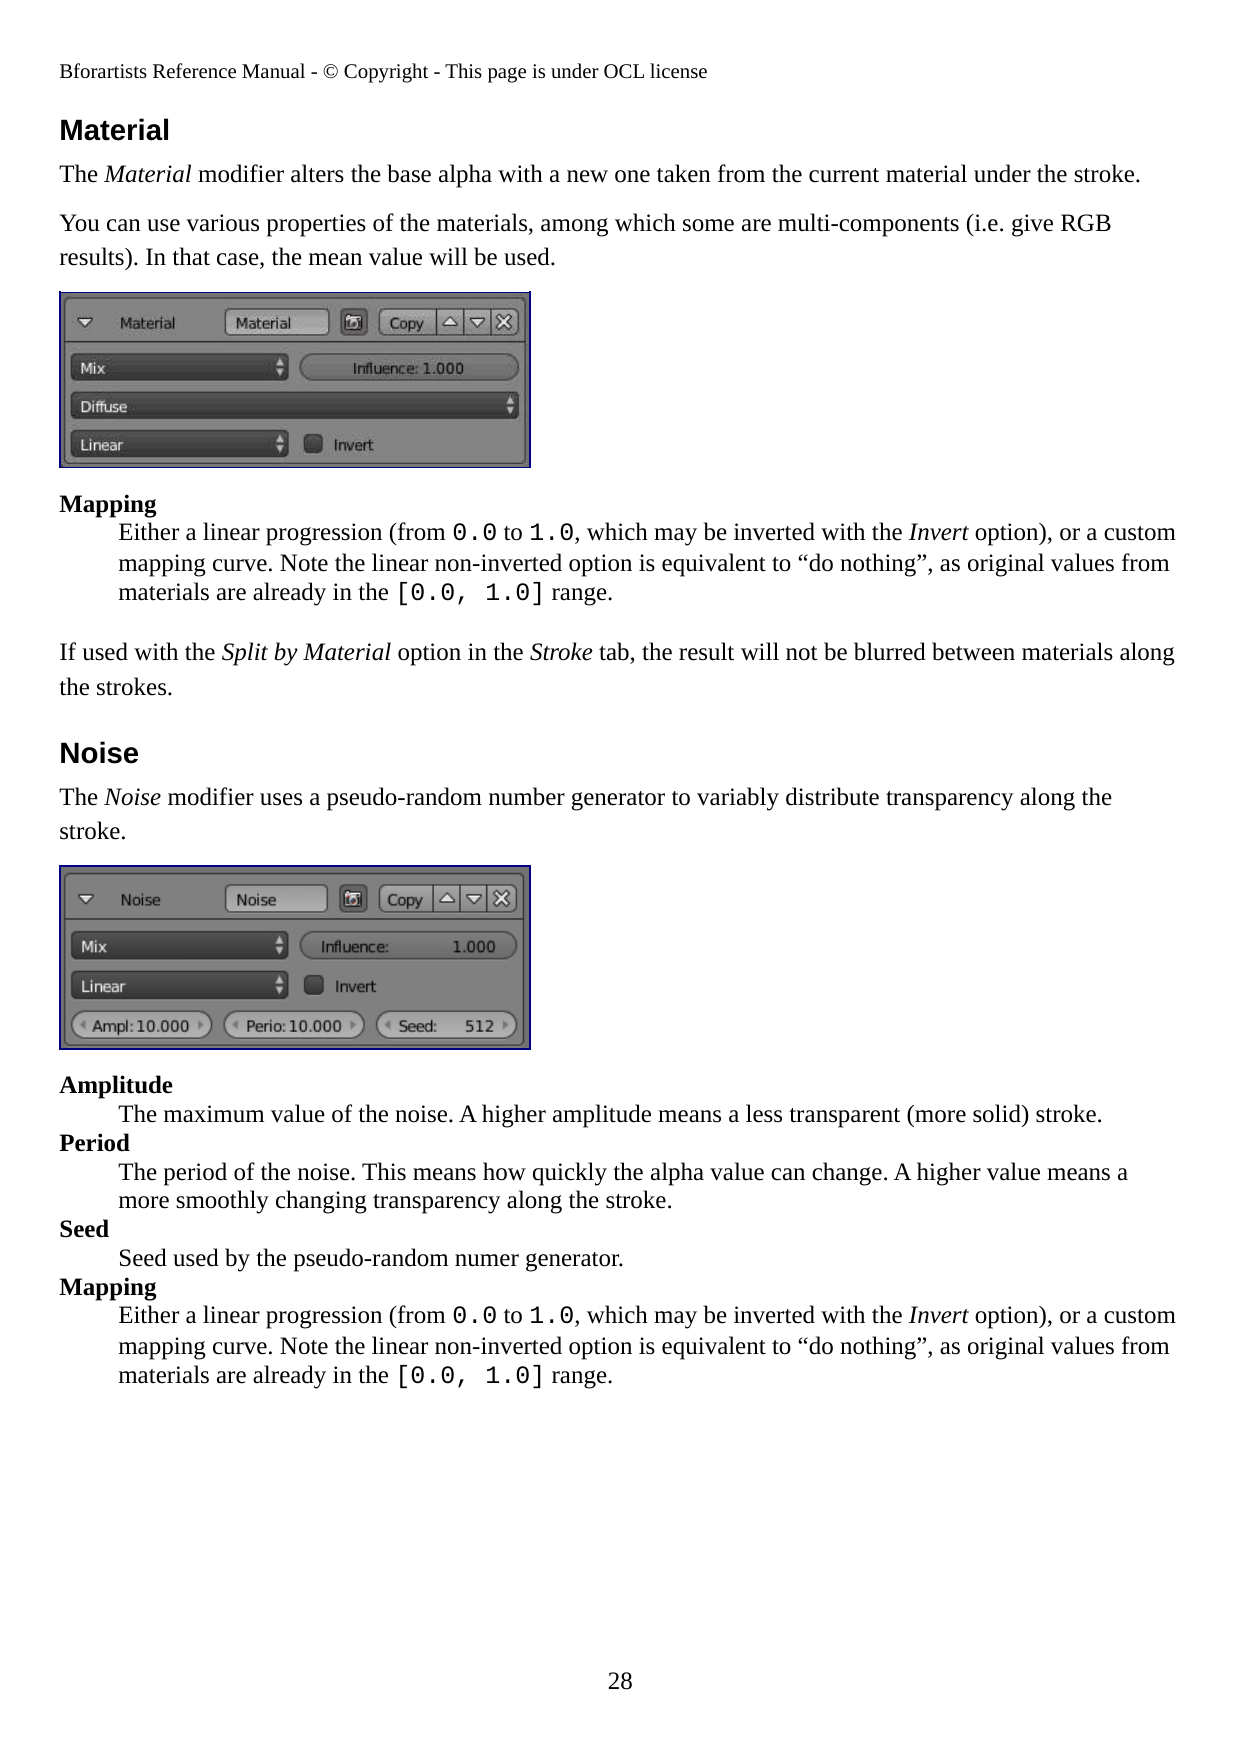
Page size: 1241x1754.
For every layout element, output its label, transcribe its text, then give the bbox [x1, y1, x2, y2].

text The Material modifier alters the base alpha with a new one taken from the current material under the stroke. [59, 159, 1181, 188]
subtitle Period [59, 1128, 1181, 1157]
subtitle Mapping [59, 1272, 1181, 1300]
subtitle Amplitude [59, 1070, 1181, 1099]
subtitle Mapping [59, 489, 1181, 517]
subtitle Material [59, 113, 1181, 146]
text If used with the Split by Material option in the Stroke tab, the result will not be blurred between materials along the strokes. [59, 637, 1181, 701]
list Either a linear progression (from 0.0 to 1.0, which may be inverted with the Invert option), or a custom mapping curve. Note the linear non-inverted option is equivalent to “do nothing”, as original values from materials are already in the [0.0, 1.0] range. [118, 1300, 1181, 1391]
picture [61, 293, 529, 467]
picture [61, 867, 529, 1048]
text The Noise modifier uses a pseudo-random number generator to variably distribute transparency along the stroke. [59, 782, 1181, 845]
list Seed used by the pseudo-random numer generator. [118, 1243, 1181, 1272]
list Either a linear progression (from 0.0 to 1.0, which may be inverted with the Invert option), or a custom mapping curve. Note the linear non-inverted option is equivalent to “do nothing”, as original values from materials are already in the [0.0, 1.0] range. [118, 517, 1181, 608]
subtitle Seed [59, 1214, 1181, 1243]
list The period of the noise. This means how quickly the alpha value can change. A higher value means a more smoothly changing transparency along the stroke. [118, 1157, 1181, 1214]
text You can use various properties of the materials, among which some are multi-components (i.e. give RGB results). In that case, the mean value will be used. [59, 208, 1181, 271]
list The maximum value of the noise. A higher amplitude means a less transparent (more solid) stroke. [118, 1099, 1181, 1128]
subtitle Noise [59, 736, 1181, 769]
